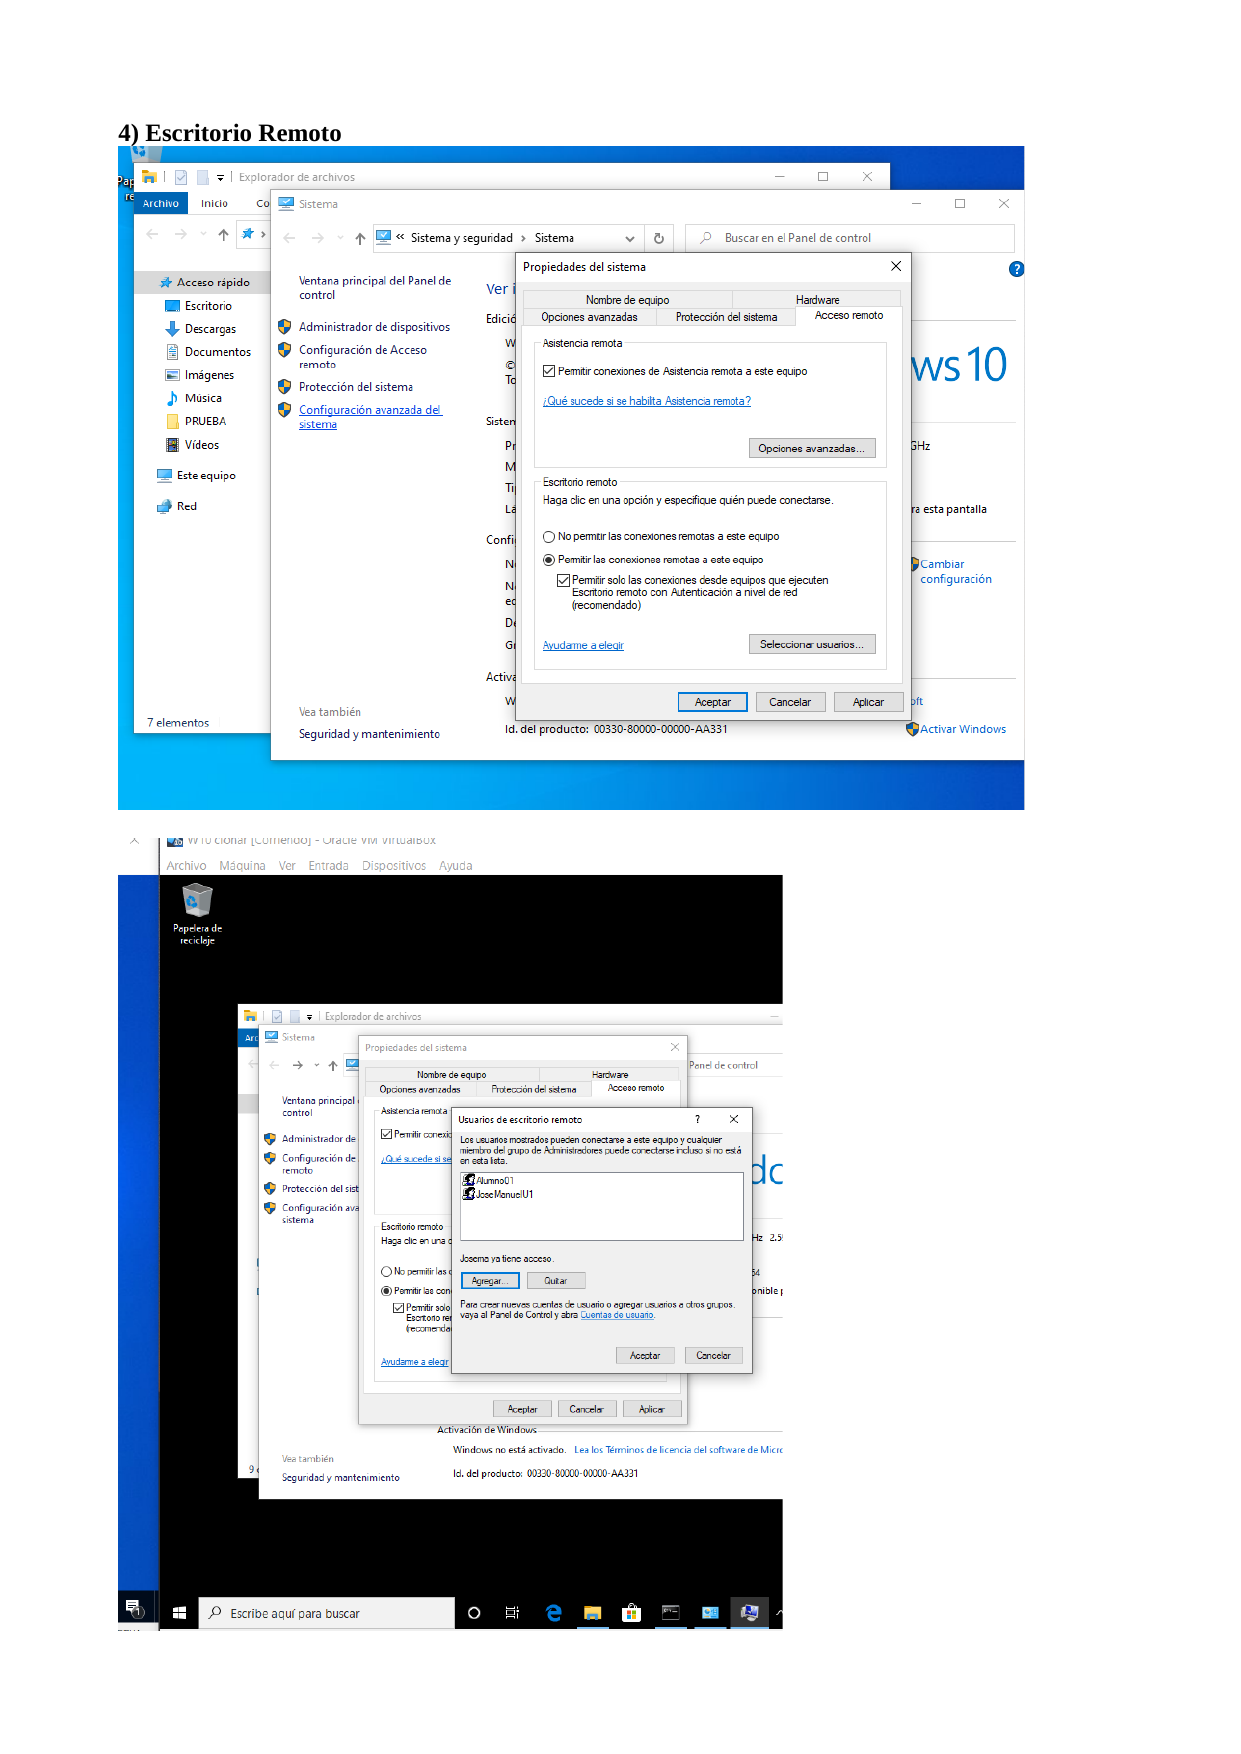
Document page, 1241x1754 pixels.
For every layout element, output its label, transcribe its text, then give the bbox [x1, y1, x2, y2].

text 4) Escritorio Remoto [118, 118, 1122, 147]
picture [118, 838, 783, 1631]
picture [118, 146, 1025, 810]
picture [118, 186, 123, 194]
